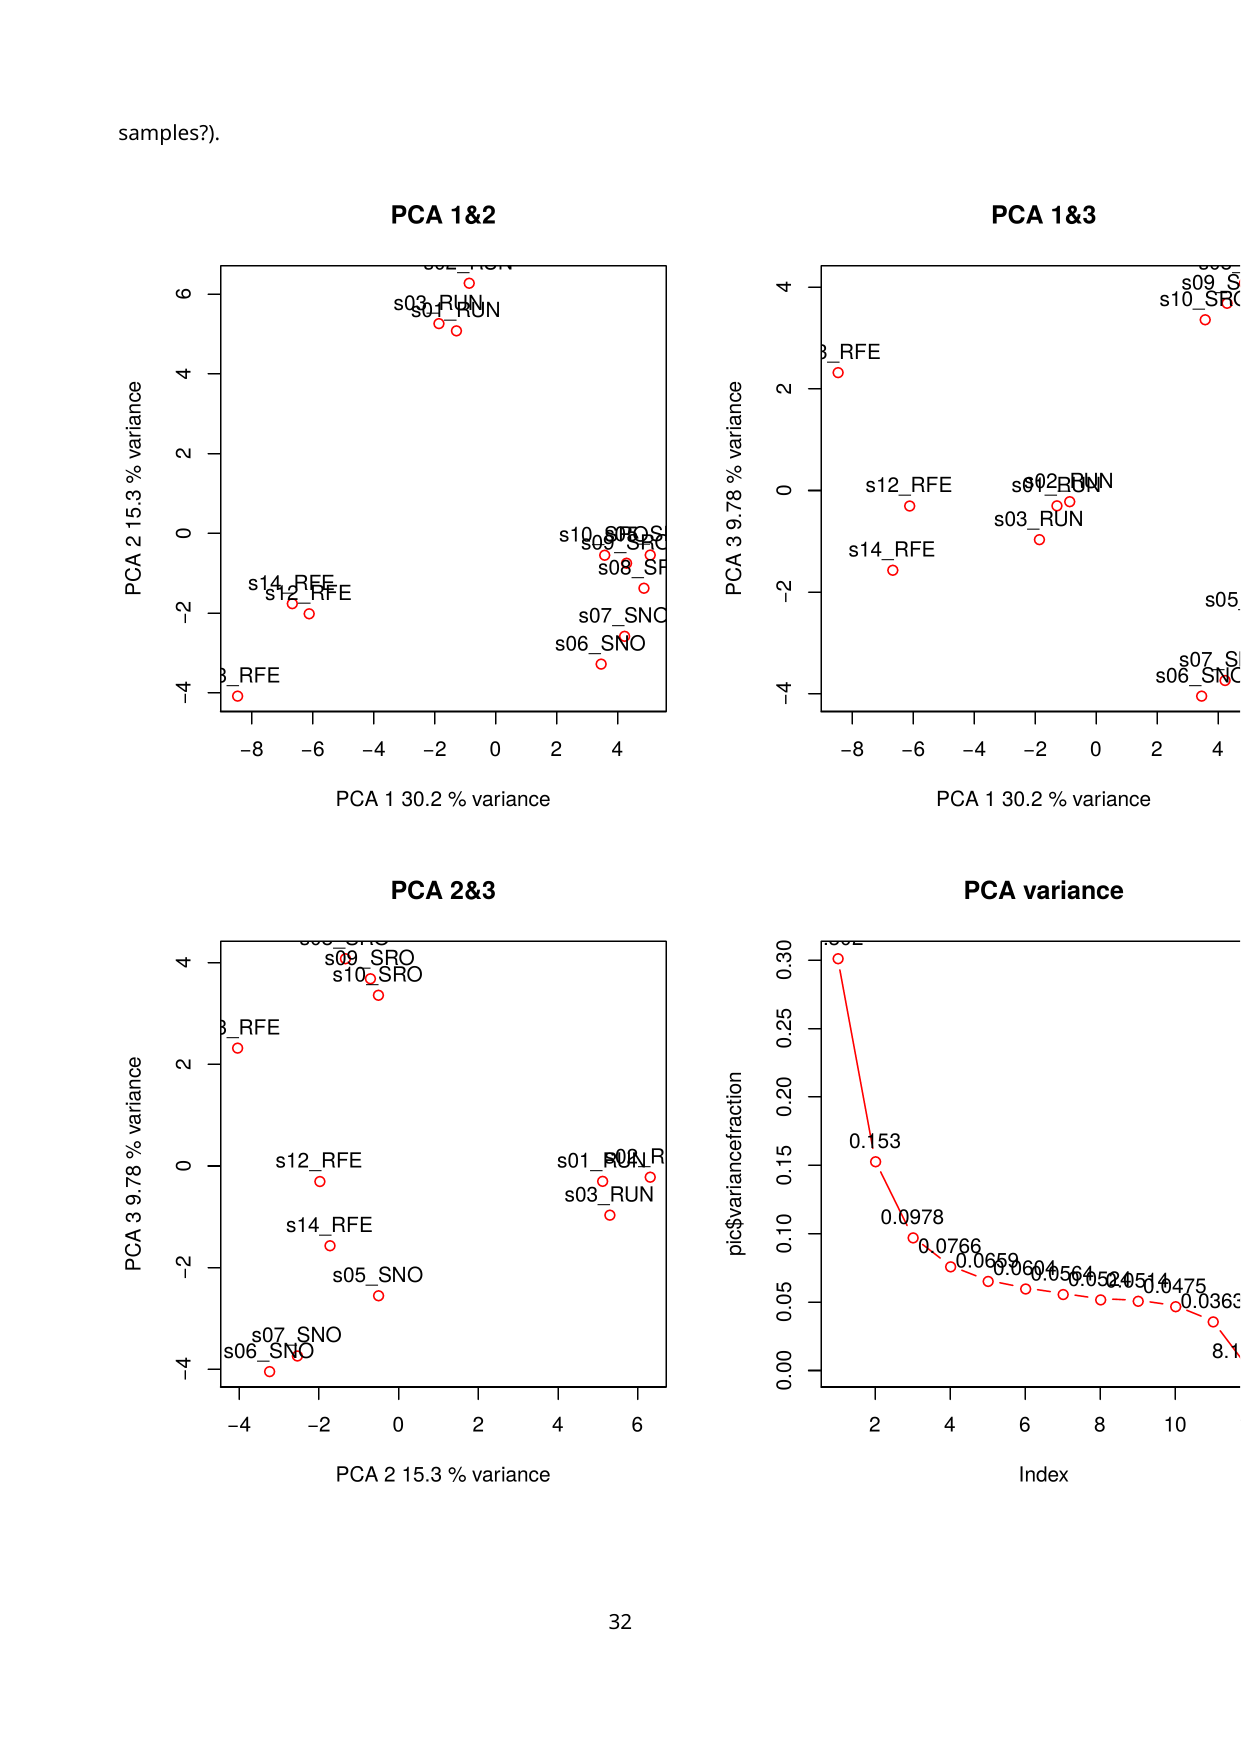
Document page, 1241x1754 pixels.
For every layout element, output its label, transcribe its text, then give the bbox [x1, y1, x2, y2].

text samples?). [118, 118, 1122, 147]
picture [118, 163, 1241, 1514]
